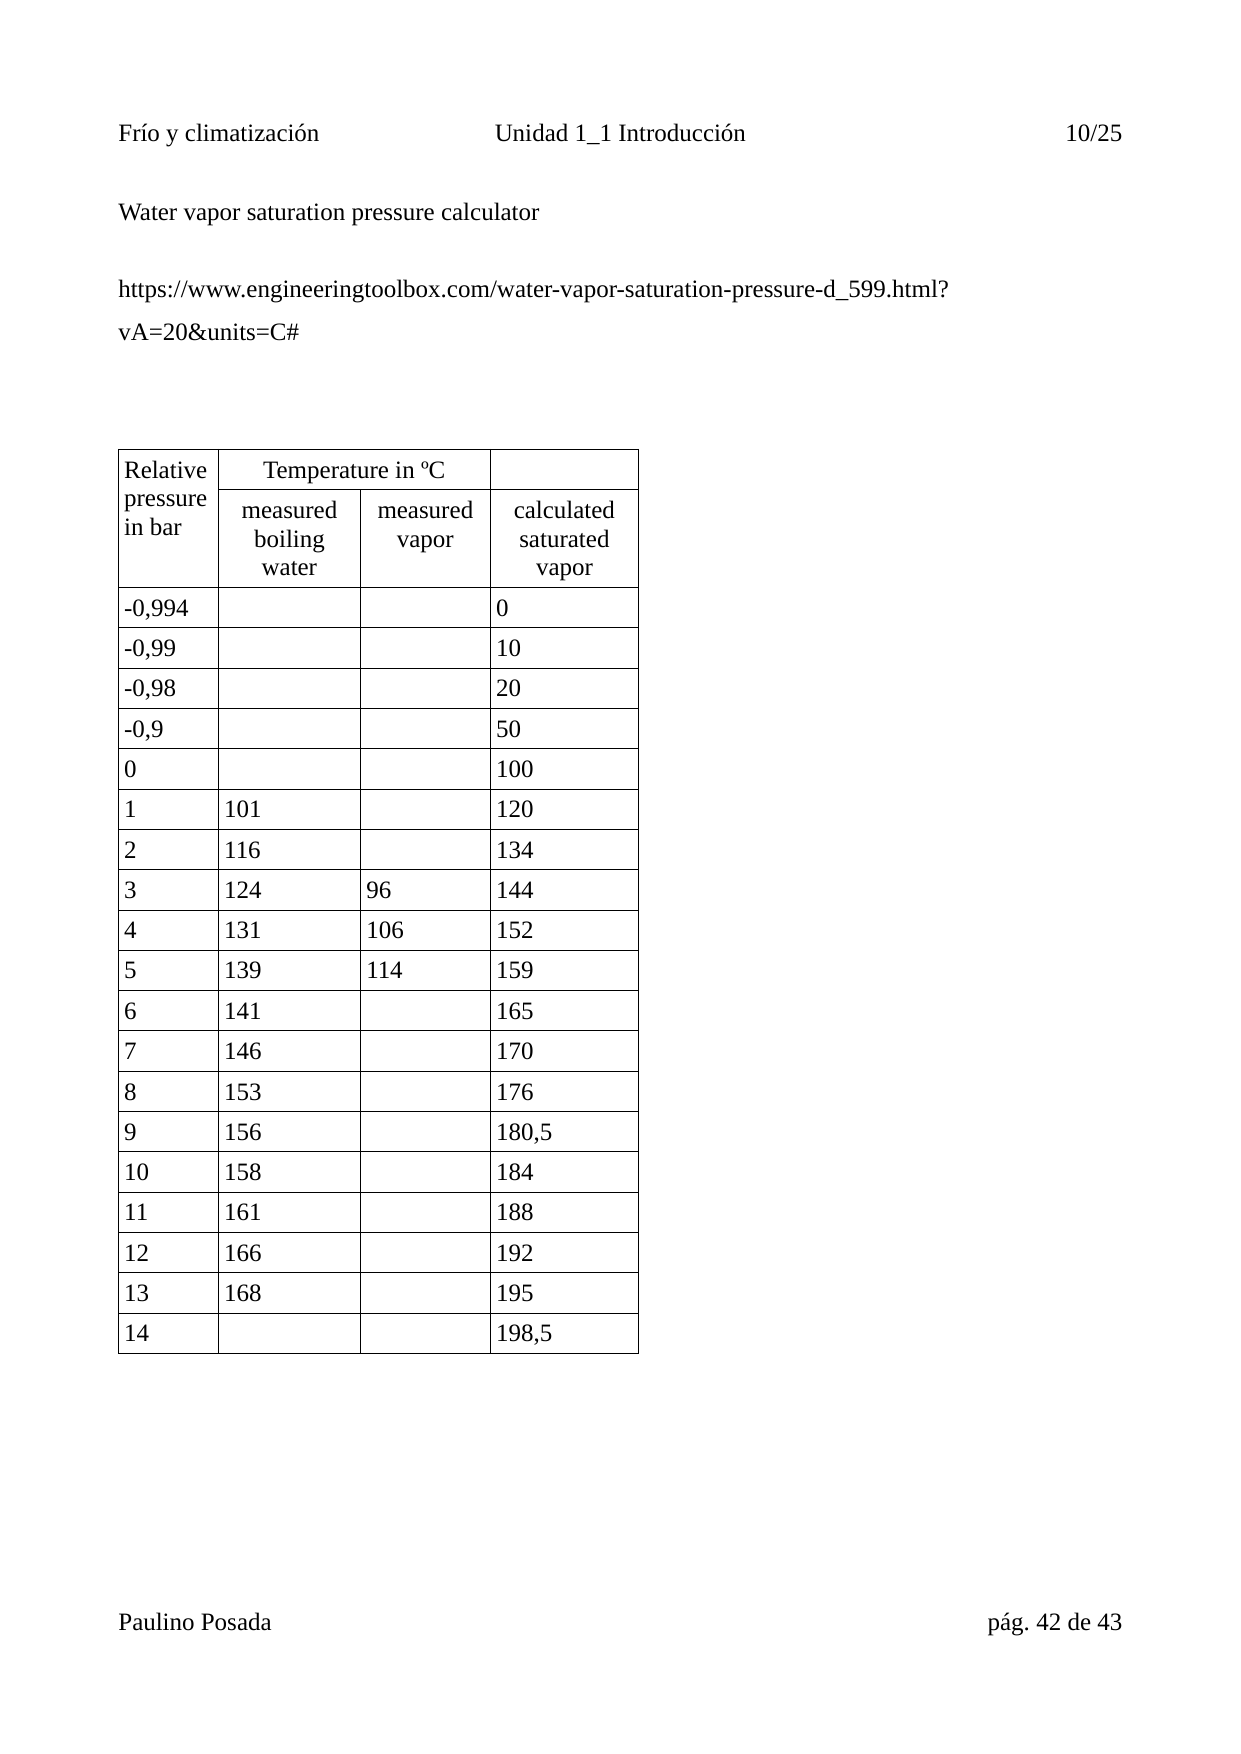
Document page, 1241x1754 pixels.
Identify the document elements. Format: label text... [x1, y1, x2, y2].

table_cell 139 [219, 951, 360, 990]
table_cell 180,5 [491, 1112, 638, 1151]
table_cell [219, 1314, 360, 1353]
table_header Temperature in ºC [219, 450, 490, 489]
table_cell 166 [219, 1233, 360, 1272]
table_cell 146 [219, 1031, 360, 1071]
table_cell 0 [119, 749, 218, 788]
table_cell [361, 830, 490, 869]
text Water vapor saturation pressure calculator [118, 197, 1122, 226]
table_cell 159 [491, 951, 638, 990]
table_cell 96 [361, 870, 490, 909]
table_cell 156 [219, 1112, 360, 1151]
table_cell [361, 669, 490, 708]
table_cell [361, 1233, 490, 1272]
table_cell 158 [219, 1152, 360, 1192]
table_cell measured boiling water [219, 490, 360, 587]
table_cell 10 [119, 1152, 218, 1192]
table_cell 170 [491, 1031, 638, 1071]
table_cell -0,99 [119, 628, 218, 668]
table_cell [361, 1314, 490, 1353]
table_cell 8 [119, 1072, 218, 1111]
table_cell 161 [219, 1193, 360, 1232]
table_cell 2 [119, 830, 218, 869]
table_cell 195 [491, 1273, 638, 1313]
table_cell [219, 669, 360, 708]
table_cell [219, 709, 360, 748]
table_cell 124 [219, 870, 360, 909]
text https://www.engineeringtoolbox.com/water-vapor-saturation-pressure-d_599.html?vA=20&units=C# [118, 274, 1122, 346]
table_cell 144 [491, 870, 638, 909]
table_cell 101 [219, 790, 360, 829]
table_cell 1 [119, 790, 218, 829]
table_cell 116 [219, 830, 360, 869]
table_cell 11 [119, 1193, 218, 1232]
table_cell [361, 1072, 490, 1111]
table_cell 5 [119, 951, 218, 990]
table_cell [361, 628, 490, 668]
table_cell [219, 628, 360, 668]
table_cell measured vapor [361, 490, 490, 587]
table_cell -0,994 [119, 588, 218, 627]
table_cell 165 [491, 991, 638, 1030]
table_cell [361, 1112, 490, 1151]
table_cell 6 [119, 991, 218, 1030]
table_cell 131 [219, 911, 360, 950]
table_cell 153 [219, 1072, 360, 1111]
table_cell 7 [119, 1031, 218, 1071]
table_cell [361, 790, 490, 829]
table_cell 0 [491, 588, 638, 627]
table_cell [219, 588, 360, 627]
table_cell 12 [119, 1233, 218, 1272]
table_cell [361, 1273, 490, 1313]
table_cell 152 [491, 911, 638, 950]
table_cell 106 [361, 911, 490, 950]
table_cell [361, 1152, 490, 1192]
table_cell [361, 588, 490, 627]
table_cell [361, 749, 490, 788]
table_cell 120 [491, 790, 638, 829]
table_cell -0,9 [119, 709, 218, 748]
table_cell 134 [491, 830, 638, 869]
table_cell [361, 709, 490, 748]
table_cell [219, 749, 360, 788]
table_cell 188 [491, 1193, 638, 1232]
table_cell 3 [119, 870, 218, 909]
table_cell 198,5 [491, 1314, 638, 1353]
table_cell [361, 1031, 490, 1071]
table_cell 14 [119, 1314, 218, 1353]
table_cell 184 [491, 1152, 638, 1192]
table_cell [361, 991, 490, 1030]
table_cell 168 [219, 1273, 360, 1313]
table_cell 20 [491, 669, 638, 708]
table_cell 10 [491, 628, 638, 668]
table_cell 176 [491, 1072, 638, 1111]
table_header Relative pressure in bar [119, 450, 218, 587]
table_cell 114 [361, 951, 490, 990]
table_cell 50 [491, 709, 638, 748]
table_cell 100 [491, 749, 638, 788]
table_cell [361, 1193, 490, 1232]
table_cell calculated saturated vapor [491, 490, 638, 587]
table_header [491, 450, 638, 489]
table_cell 9 [119, 1112, 218, 1151]
table_cell -0,98 [119, 669, 218, 708]
table_cell 13 [119, 1273, 218, 1313]
table_cell 4 [119, 911, 218, 950]
table_cell 192 [491, 1233, 638, 1272]
table_cell 141 [219, 991, 360, 1030]
